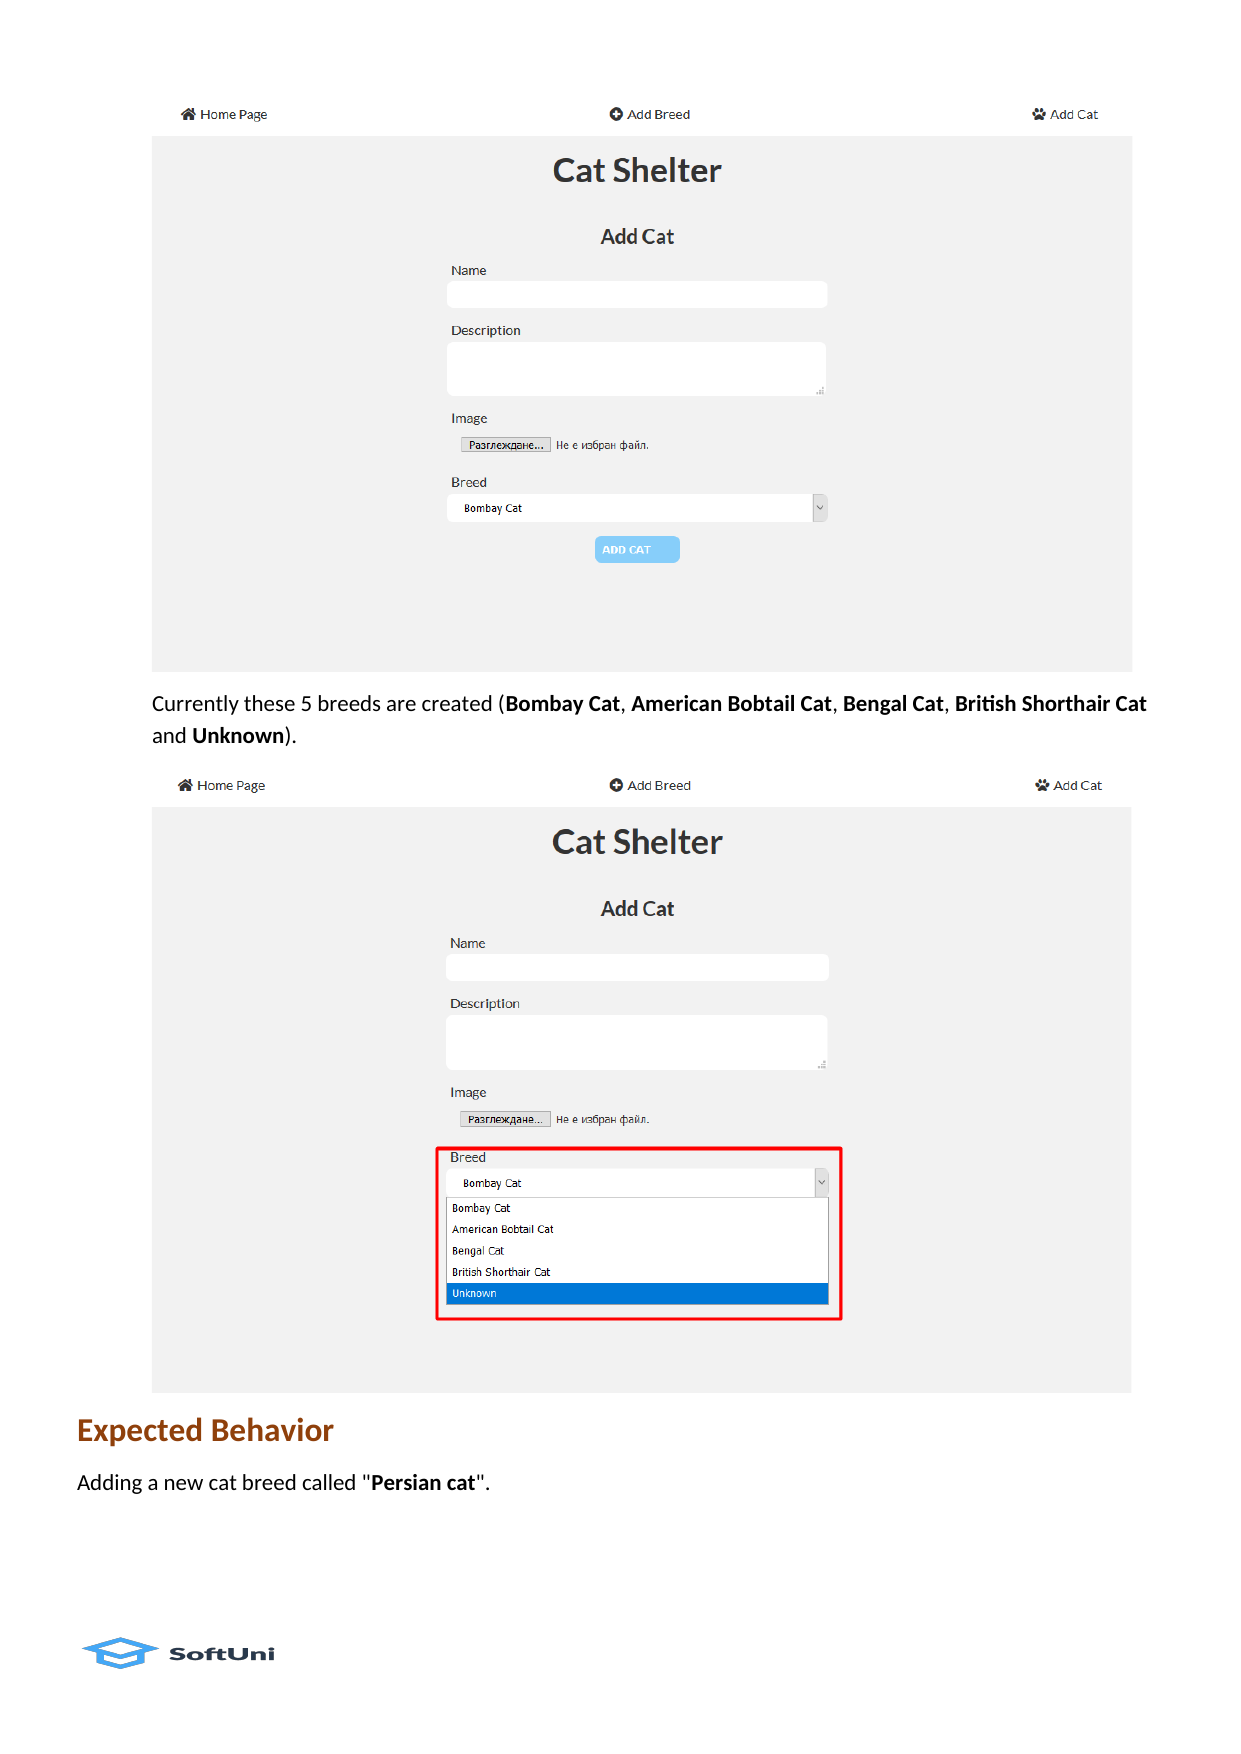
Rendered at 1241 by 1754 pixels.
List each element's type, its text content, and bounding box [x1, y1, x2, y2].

text Adding a new cat breed called "Persian cat". [77, 1468, 1163, 1496]
picture [75, 1635, 281, 1672]
text Currently these 5 breeds are created (Bombay Cat, American Bobtail Cat, Bengal Cat, British Shorthair Cat and Unknown). [152, 689, 1163, 749]
picture [151, 765, 1132, 1393]
picture [151, 95, 1133, 672]
text Expected Behavior [77, 1409, 1163, 1450]
